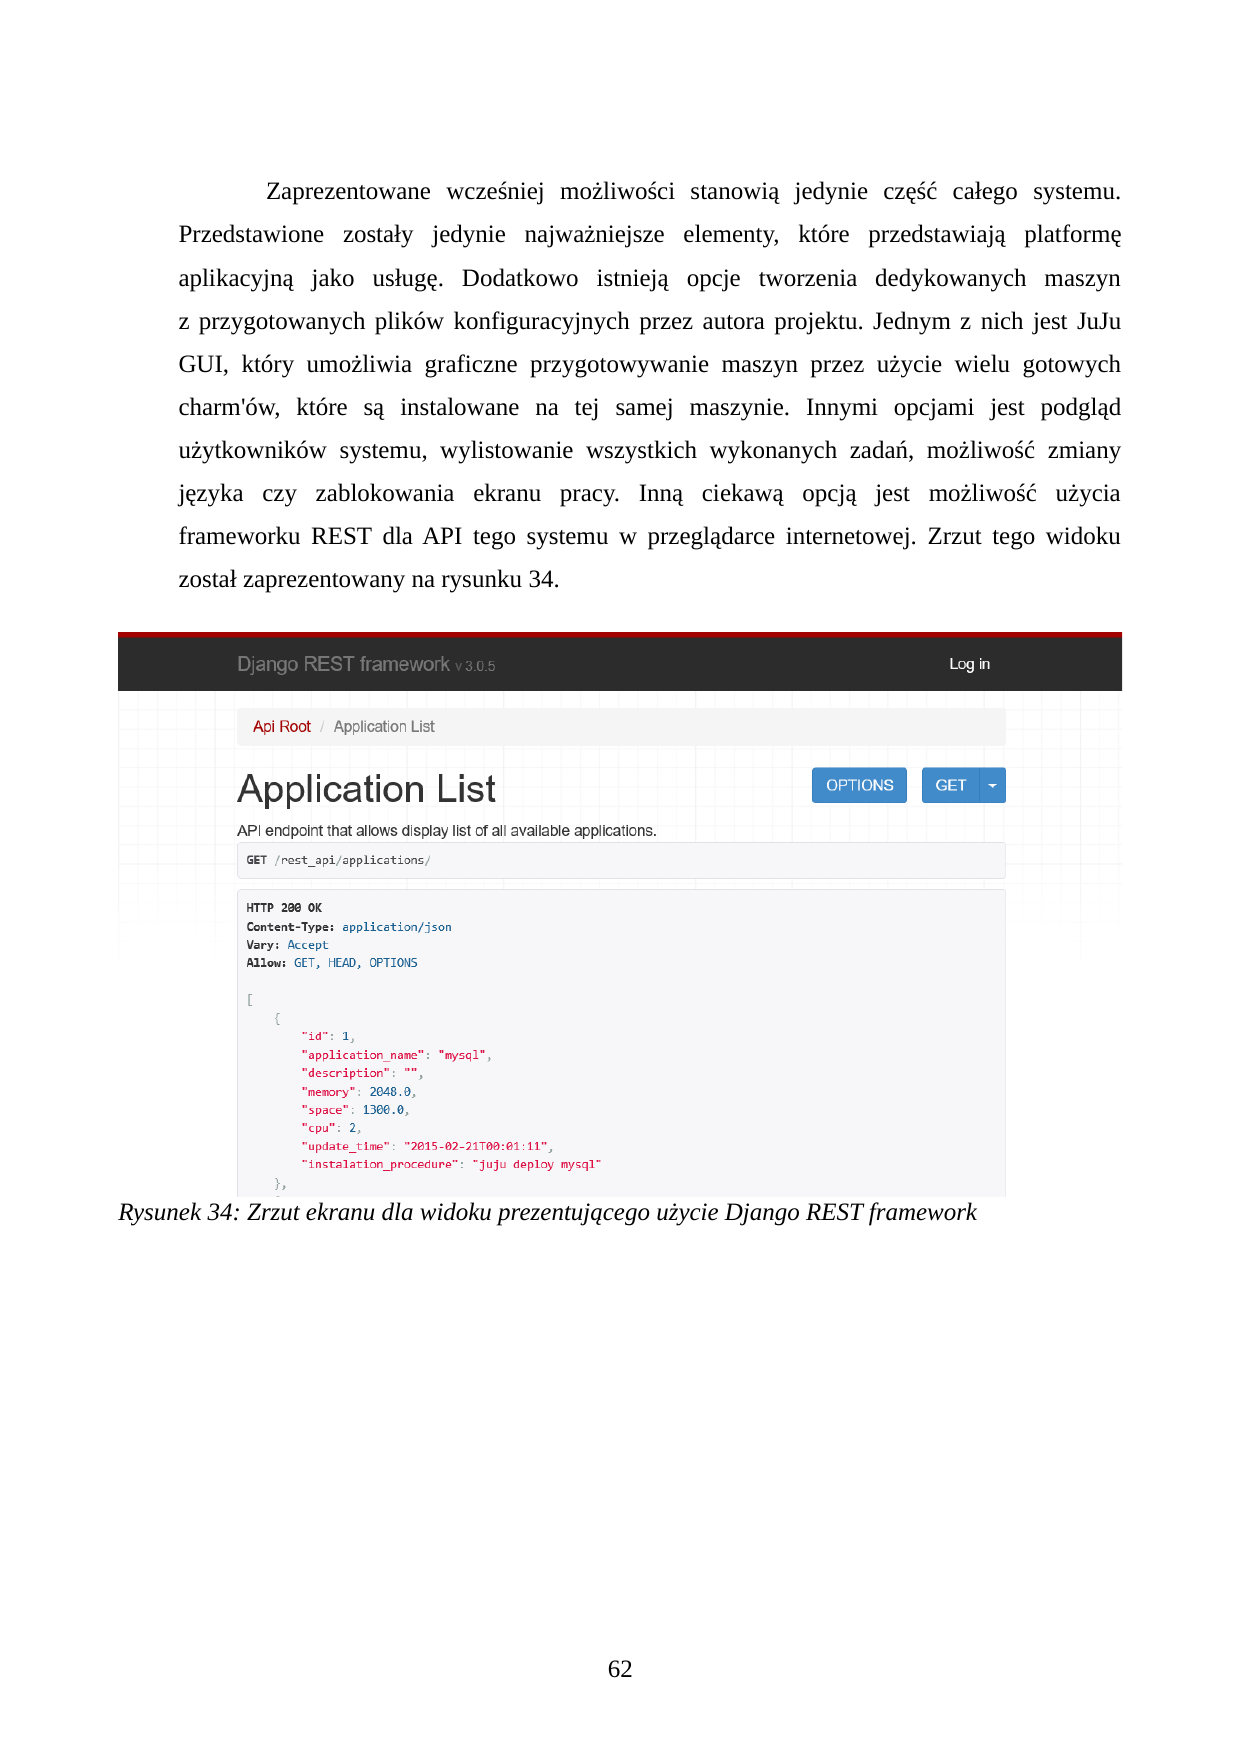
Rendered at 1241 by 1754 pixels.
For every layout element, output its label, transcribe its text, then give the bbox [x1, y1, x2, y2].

text Zaprezentowane wcześniej możliwości stanowią jedynie część całego systemu. Przedstawione zostały jedynie najważniejsze elementy, które przedstawiają platformę aplikacyjną jako usługę. Dodatkowo istnieją opcje tworzenia dedykowanych maszyn z przygotowanych plików konfiguracyjnych przez autora projektu. Jednym z nich jest JuJu GUI, który umożliwia graficzne przygotowywanie maszyn przez użycie wielu gotowych charm'ów, które są instalowane na tej samej maszynie. Innymi opcjami jest podgląd użytkowników systemu, wylistowanie wszystkich wykonanych zadań, możliwość zmiany języka czy zablokowania ekranu pracy. Inną ciekawą opcją jest możliwość użycia frameworku REST dla API tego systemu w przeglądarce internetowej. Zrzut tego widoku został zaprezentowany na rysunku 34. [178, 176, 1122, 593]
text Rysunek 34: Zrzut ekranu dla widoku prezentującego użycie Django REST framework [118, 1197, 1122, 1226]
picture [118, 632, 1123, 1197]
